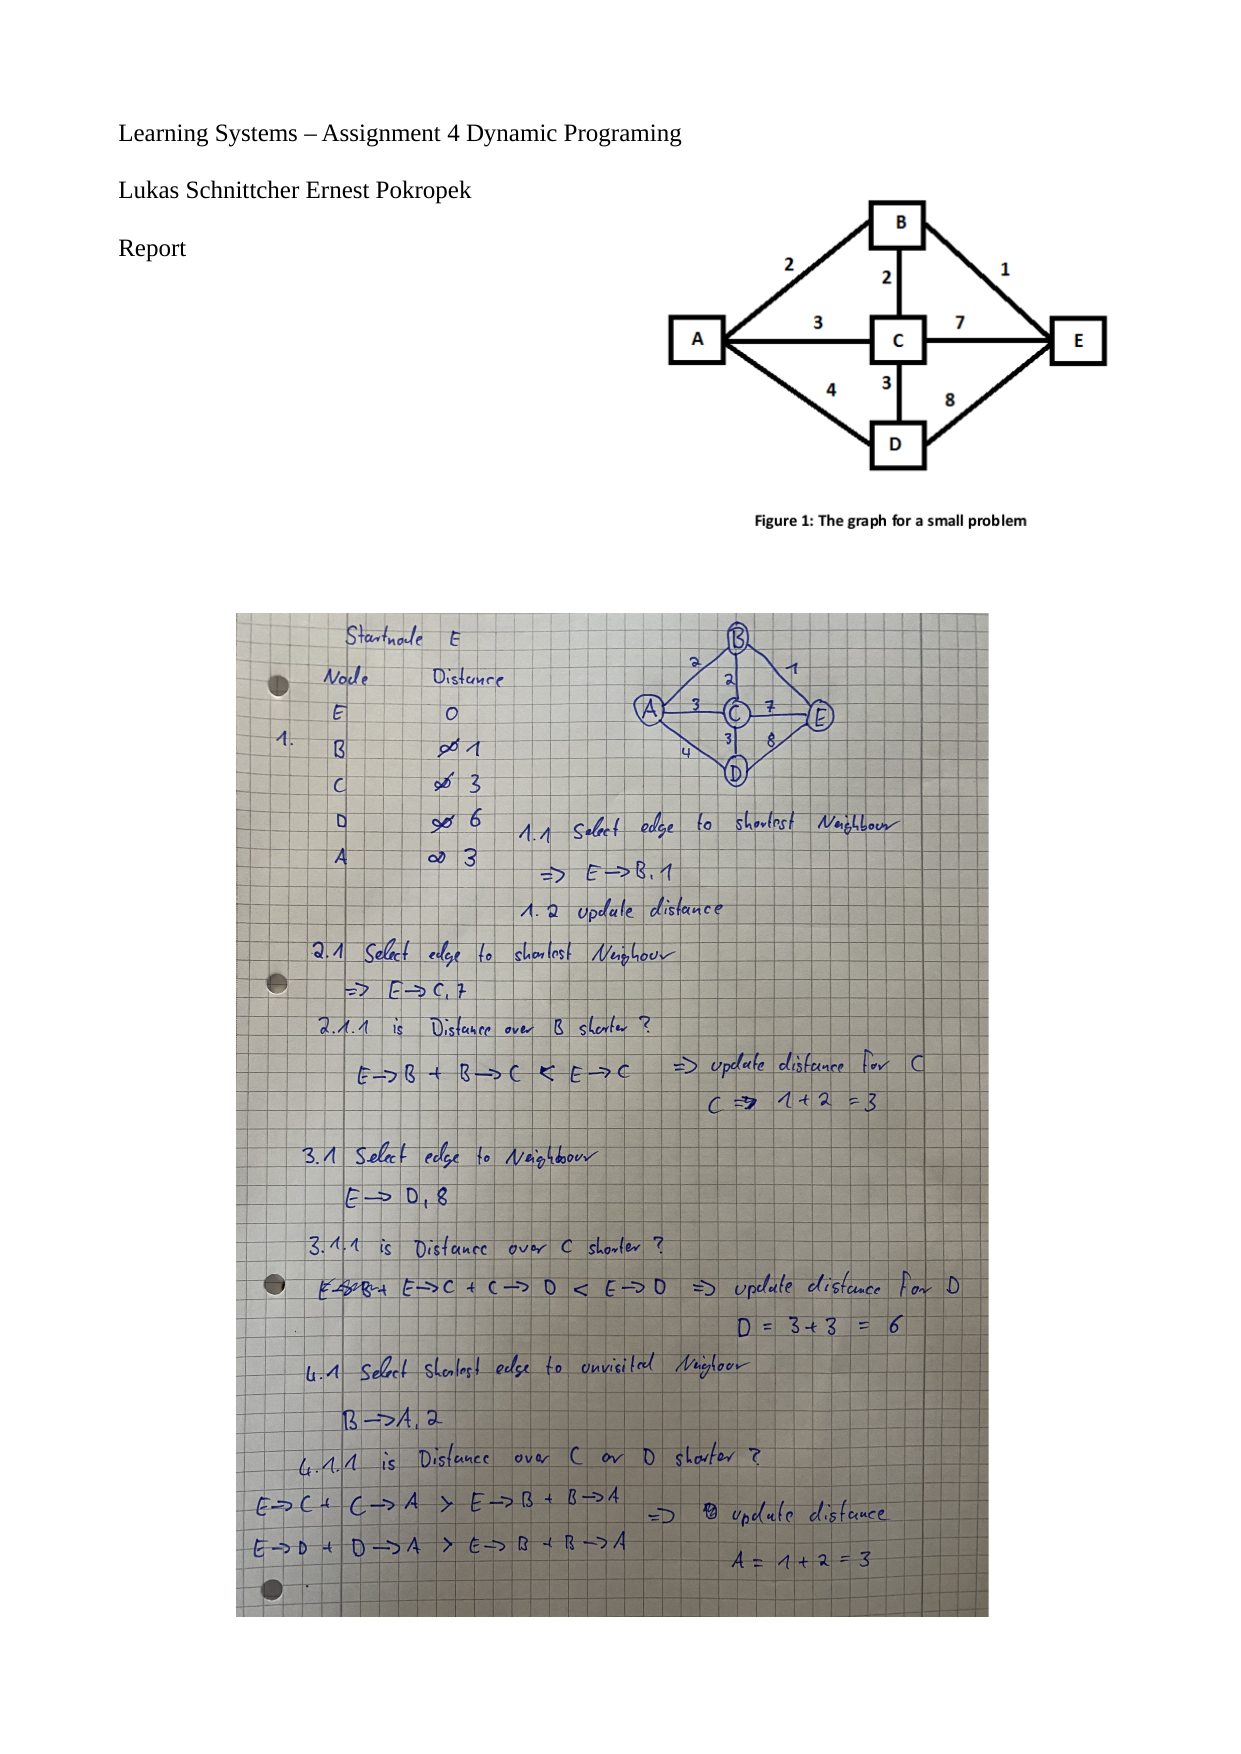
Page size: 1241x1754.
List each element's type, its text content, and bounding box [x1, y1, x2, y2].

picture [236, 613, 989, 1617]
picture [600, 167, 1174, 540]
text Learning Systems – Assignment 4 Dynamic Programing Lukas Schnittcher Ernest Pokropek Report [118, 118, 1122, 319]
